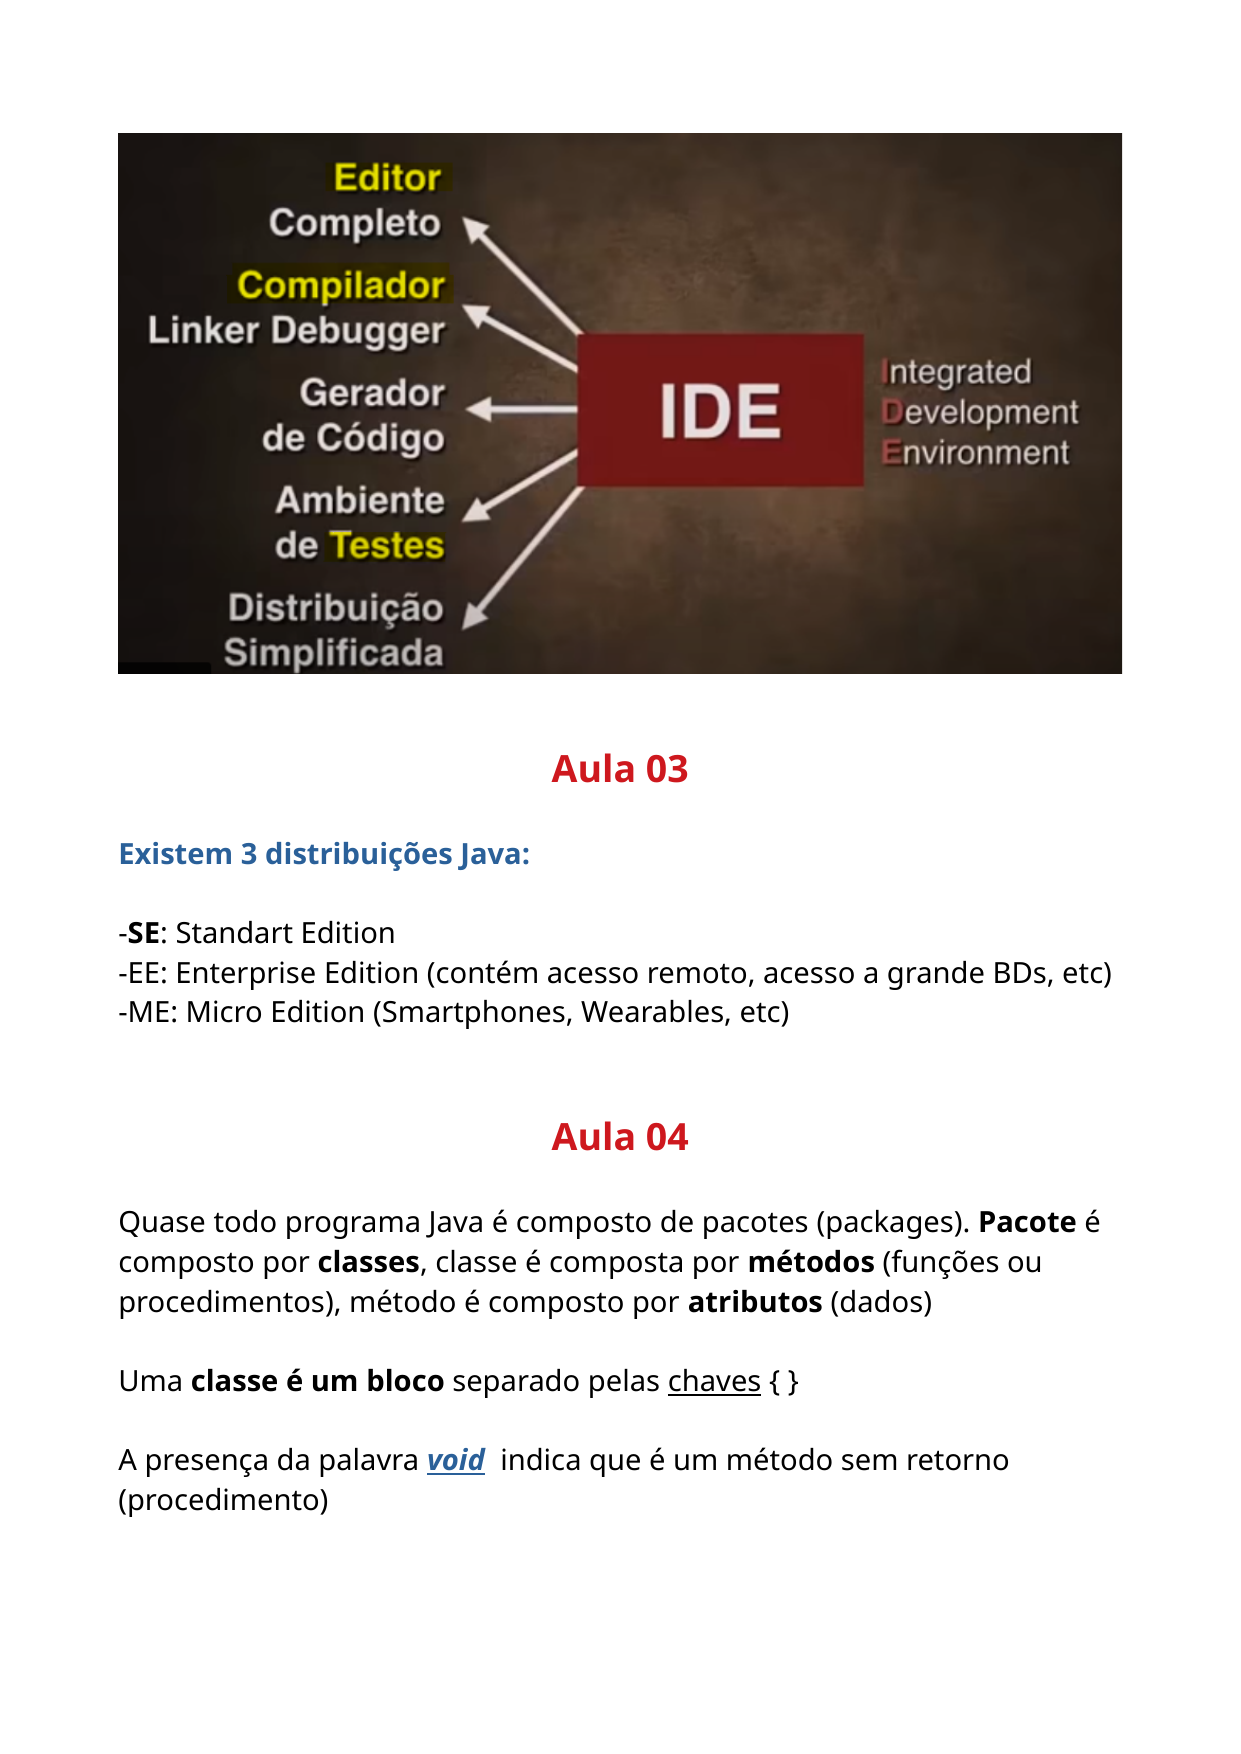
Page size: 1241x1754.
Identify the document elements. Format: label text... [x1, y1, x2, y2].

text Existem 3 distribuições Java: [118, 833, 1122, 873]
text A presença da palavra void indica que é um método sem retorno (procedimento) [118, 1439, 1163, 1519]
text -SE: Standart Edition [118, 912, 1122, 952]
text -EE: Enterprise Edition (contém acesso remoto, acesso a grande BDs, etc) [118, 952, 1122, 992]
text Aula 03 [118, 742, 1122, 793]
text Uma classe é um bloco separado pelas chaves { } [118, 1360, 1122, 1400]
picture [118, 133, 1123, 674]
text Aula 04 [118, 1111, 1122, 1162]
text -ME: Micro Edition (Smartphones, Wearables, etc) [118, 992, 1122, 1031]
text Quase todo programa Java é composto de pacotes (packages). Pacote é composto por classes, classe é composta por métodos (funções ou procedimentos), método é composto por atributos (dados) [118, 1201, 1122, 1321]
